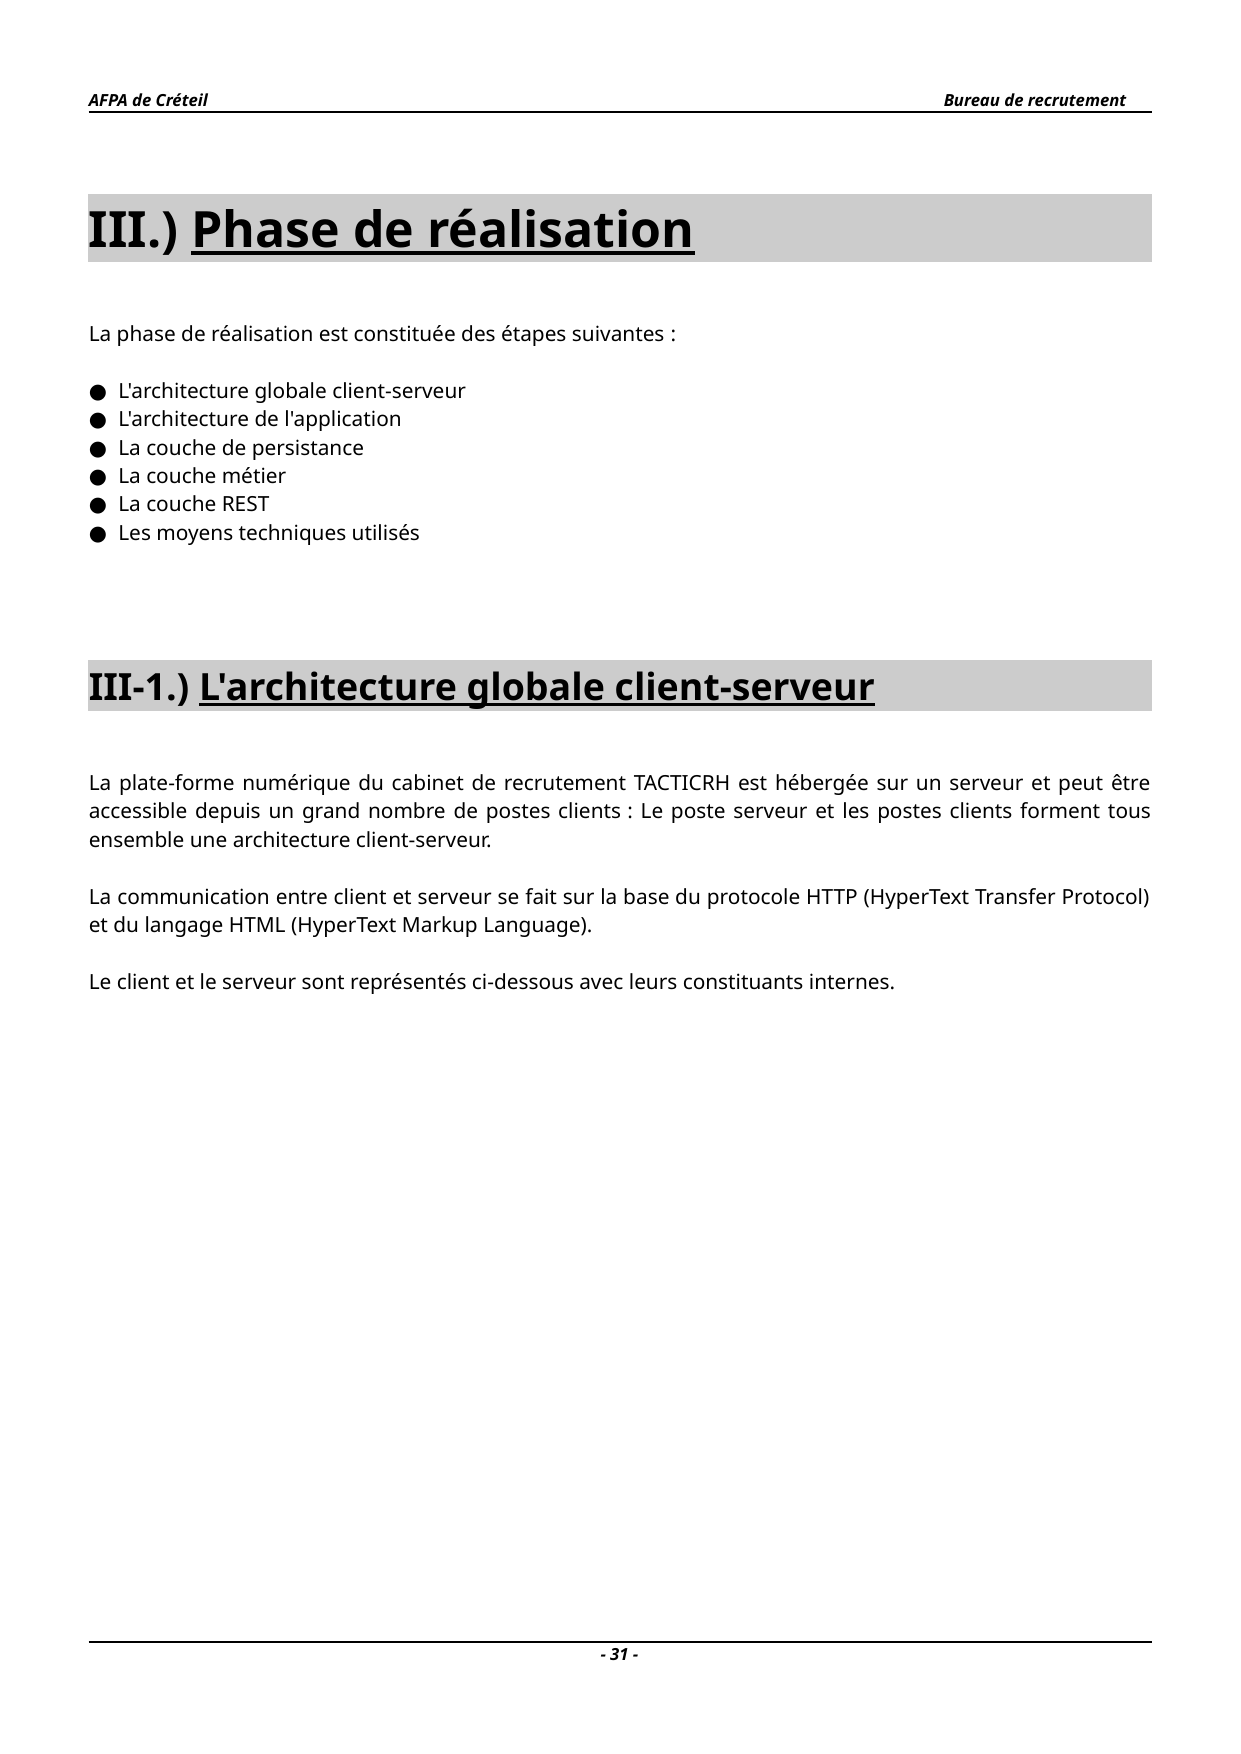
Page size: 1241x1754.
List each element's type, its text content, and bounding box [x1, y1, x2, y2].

text III.) Phase de réalisation [88, 194, 1152, 262]
text La communication entre client et serveur se fait sur la base du protocole HTTP (HyperText Transfer Protocol) et du langage HTML (HyperText Markup Language). [88, 882, 1152, 939]
text III-1.) L'architecture globale client-serveur [88, 660, 1152, 711]
text ● Les moyens techniques utilisés [88, 518, 1152, 546]
text ● La couche REST [88, 489, 1152, 518]
text ● La couche de persistance [88, 433, 1152, 461]
text ● L'architecture de l'application [88, 404, 1152, 433]
text La plate-forme numérique du cabinet de recrutement TACTICRH est hébergée sur un serveur et peut être accessible depuis un grand nombre de postes clients : Le poste serveur et les postes clients forment tous ensemble une architecture client-serveur. [88, 768, 1152, 853]
text Le client et le serveur sont représentés ci-dessous avec leurs constituants internes. [88, 967, 1152, 996]
text ● L'architecture globale client-serveur [88, 376, 1152, 404]
text La phase de réalisation est constituée des étapes suivantes : [88, 319, 1152, 347]
text ● La couche métier [88, 461, 1152, 489]
